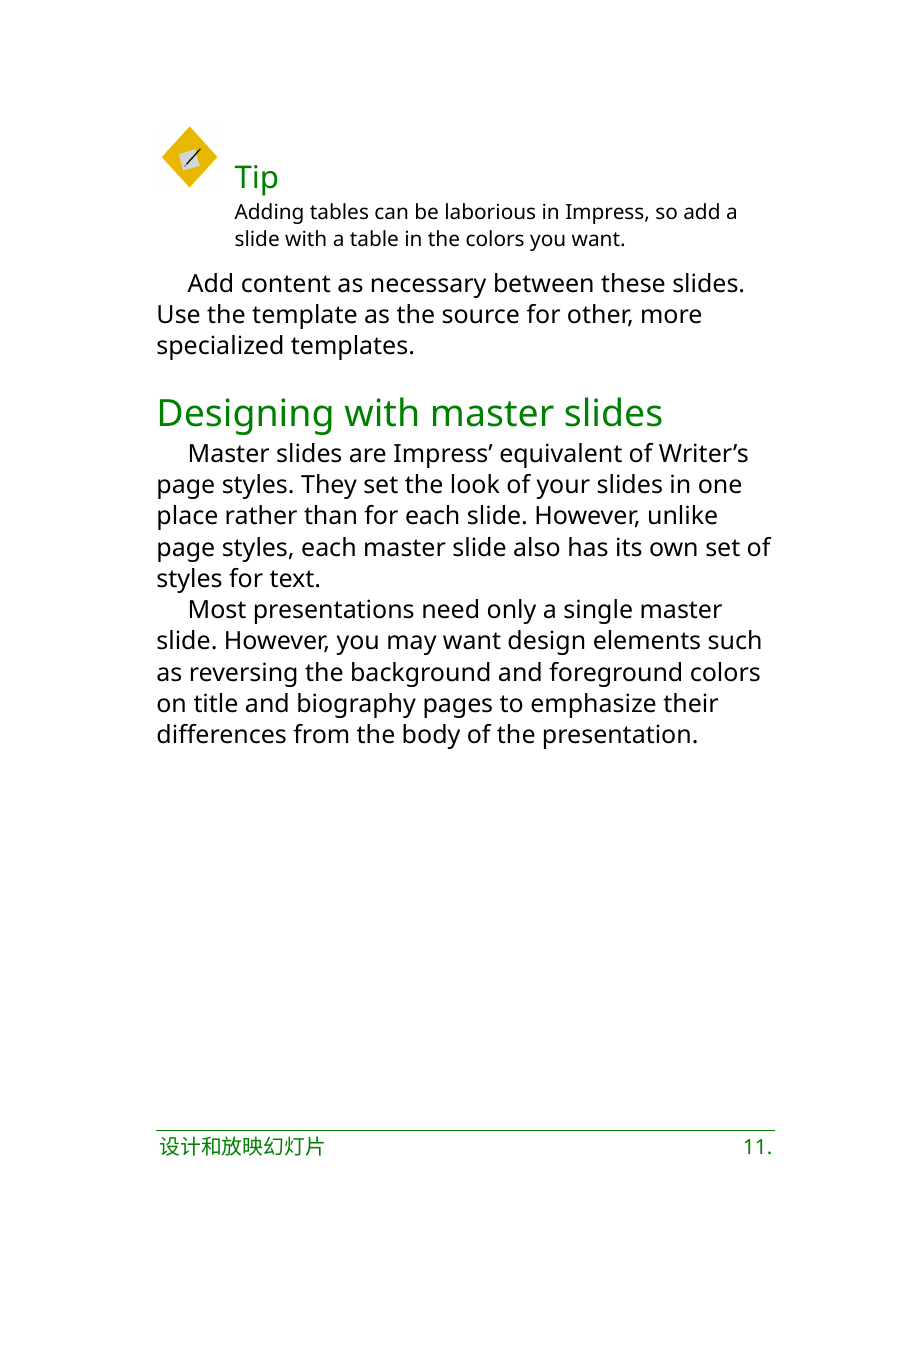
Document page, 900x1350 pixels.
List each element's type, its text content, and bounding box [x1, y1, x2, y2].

subtitle Designing with master slides [156, 386, 775, 437]
list Tip [156, 125, 775, 198]
text Adding tables can be laborious in Impress, so add a slide with a table in the colors you want. [234, 198, 775, 252]
text Most presentations need only a single master slide. However, you may want design elements such as reversing the background and foreground colors on title and biography pages to emphasize their differences from the body of the presentation. [156, 593, 775, 750]
picture [157, 125, 220, 189]
text Master slides are Impress’ equivalent of Writer’s page styles. They set the look of your slides in one place rather than for each slide. However, unlike page styles, each master slide also has its own set of styles for text. [156, 437, 775, 593]
text Add content as necessary between these slides. Use the template as the source for other, more specialized templates. [156, 267, 775, 361]
